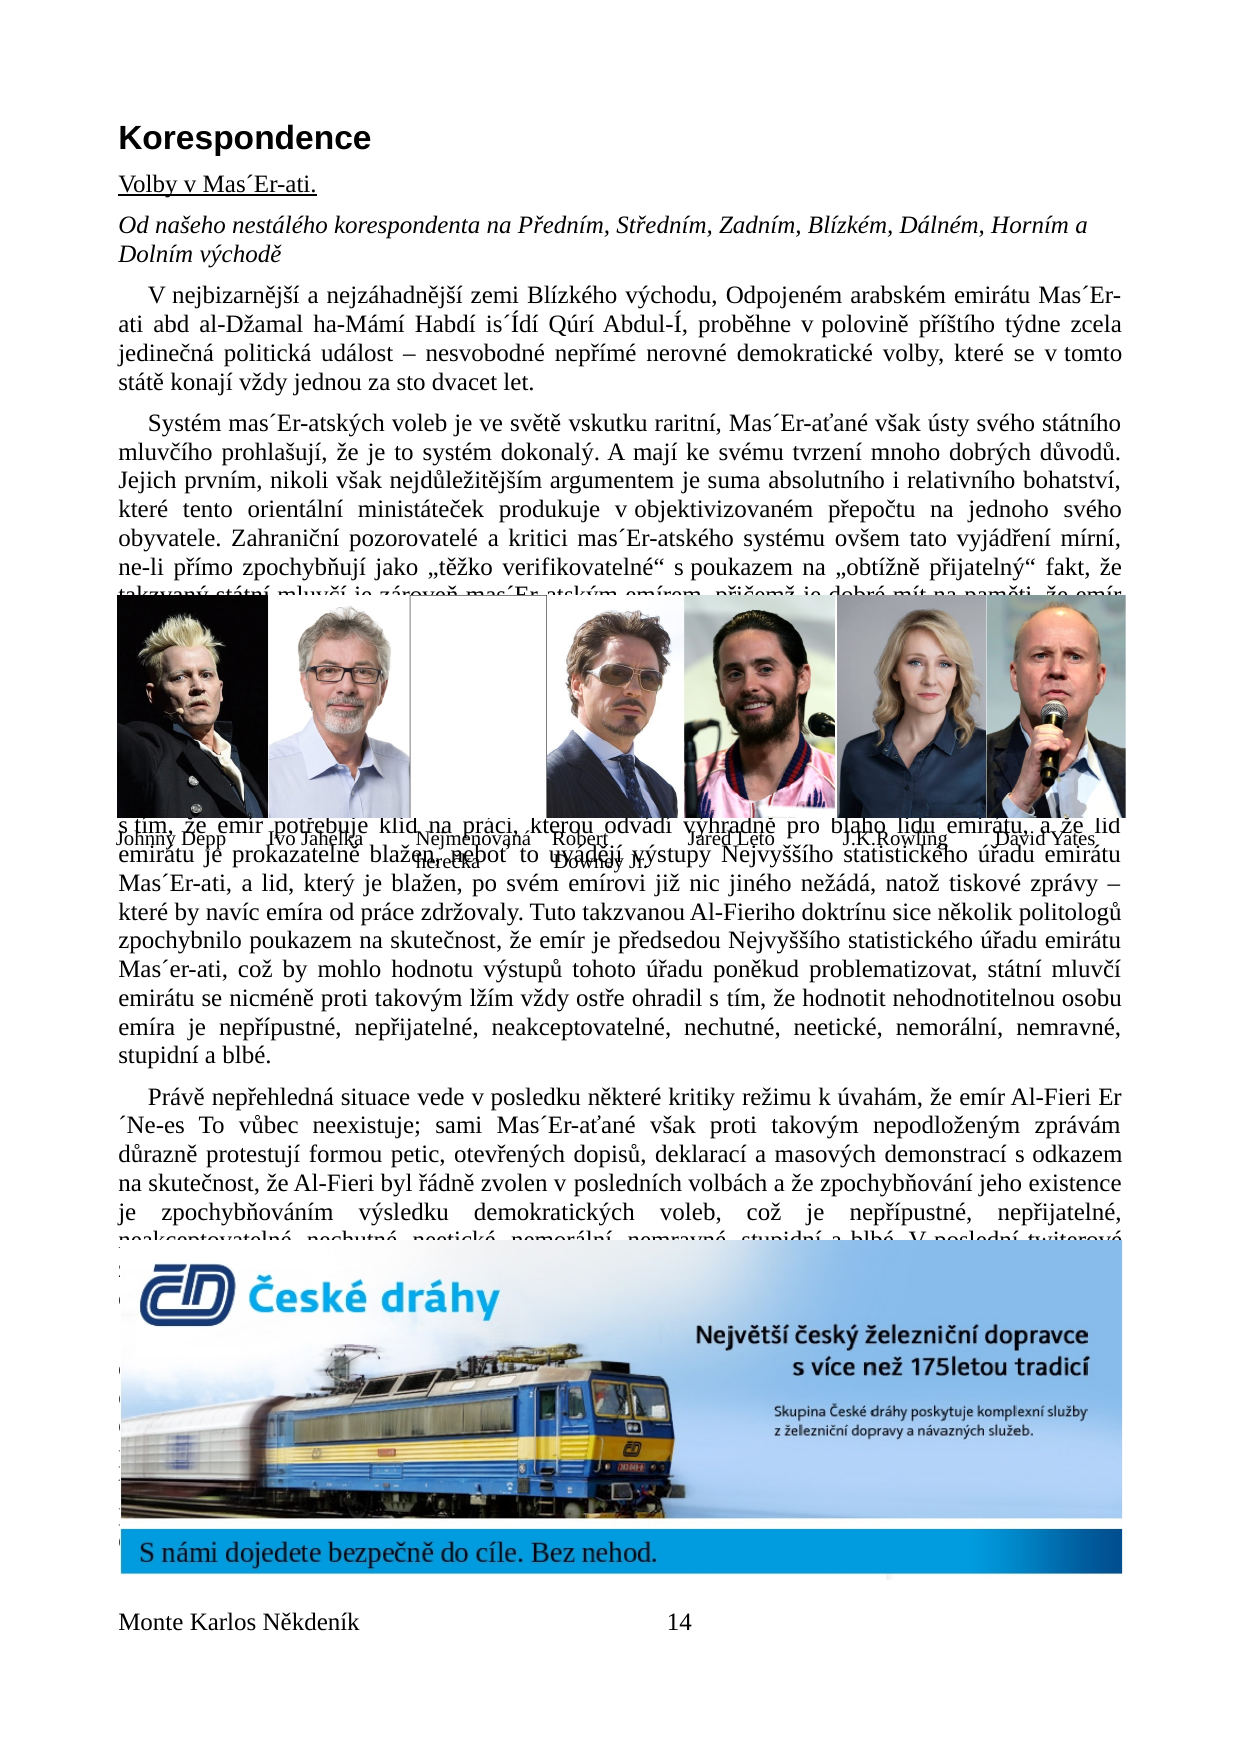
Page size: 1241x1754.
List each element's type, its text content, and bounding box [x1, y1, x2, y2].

text Volby v Mas´Er-ati. [118, 169, 1122, 198]
picture [120, 1240, 1123, 1580]
subtitle Korespondence [118, 118, 1122, 157]
text Systém mas´Er-atských voleb je ve světě vskutku raritní, Mas´Er-aťané však ústy svého státního mluvčího prohlašují, že je to systém dokonalý. A mají ke svému tvrzení mnoho dobrých důvodů. Jejich prvním, nikoli však nejdůležitějším argumentem je suma absolutního i relativního bohatství, které tento orientální ministáteček produkuje v objektivizovaném přepočtu na jednoho svého obyvatele. Zahraniční pozorovatelé a kritici mas´Er-atského systému ovšem tato vyjádření mírní, ne-li přímo zpochybňují jako „těžko verifikovatelné“ s poukazem na „obtížně přijatelný“ fakt, že takzvaný státní mluvčí je zároveň mas´Er-atským emírem, přičemž je dobré mít na paměti, že emír Al-Fieri Er´Ne-es To je v Mas´Er-ati nedotknutelný, nesesaditelný, neodpovědný, nestíhatelný, nežalovatelný, nesouditelný a neodsouditelný, nekontrolovatelný, nehodnotitelný a nekritizovatelný. Někteří pozorovatelé dodávají, že emír je podle všeho zřejmě i nesmrtelný, pro méně radikální je přinejmenším neviditelný. Obě skupiny přitom jen různě vykládají skutečnost, že emíra už sto devatenáct let nikdo na vlastní oči neviděl ani ho neslyšel: posledních deset let komunikuje se světem výhradně prostřednictvím svého twiterového účtu; předtím (od roku 1950) vydával jeho palác tiskové zprávy, zatímco celou první polovinu 20. století nekomunikoval vůbec s tím, že emír potřebuje klid na práci, kterou odvádí výhradně pro blaho lidu emirátu, a že lid emirátu je prokazatelně blažen, neboť to uvádějí výstupy Nejvyššího statistického úřadu emirátu Mas´Er-ati, a lid, který je blažen, po svém emírovi již nic jiného nežádá, natož tiskové zprávy – které by navíc emíra od práce zdržovaly. Tuto takzvanou Al-Fieriho doktrínu sice několik politologů zpochybnilo poukazem na skutečnost, že emír je předsedou Nejvyššího statistického úřadu emirátu Mas´er-ati, což by mohlo hodnotu výstupů tohoto úřadu poněkud problematizovat, státní mluvčí emirátu se nicméně proti takovým lžím vždy ostře ohradil s tím, že hodnotit nehodnotitelnou osobu emíra je nepřípustné, nepřijatelné, neakceptovatelné, nechutné, neetické, nemorální, nemravné, stupidní a blbé. [118, 408, 1122, 595]
text V nejbizarnější a nejzáhadnější zemi Blízkého východu, Odpojeném arabském emirátu Mas´Er-ati abd al-Džamal ha-Mámí Habdí is´Ídí Qúrí Abdul-Í, proběhne v polovině příštího týdne zcela jedinečná politická událost – nesvobodné nepřímé nerovné demokratické volby, které se v tomto státě konají vždy jednou za sto dvacet let. [118, 280, 1122, 395]
text Právě nepřehledná situace vede v posledku některé kritiky režimu k úvahám, že emír Al-Fieri Er´Ne-es To vůbec neexistuje; sami Mas´Er-aťané však proti takovým nepodloženým zprávám důrazně protestují formou petic, otevřených dopisů, deklarací a masových demonstrací s odkazem na skutečnost, že Al-Fieri byl řádně zvolen v posledních volbách a že zpochybňování jeho existence je zpochybňováním výsledku demokratických voleb, což je nepřípustné, nepřijatelné, neakceptovatelné, nechutné, neetické, nemorální, nemravné, stupidní a blbé. V poslední twiterové zprávě emirát ústy svého mluvčího žádá, aby každý, kdo tvrdí, že emír neexistuje, své tvrzení dokázal. [118, 1082, 1122, 1312]
text Od našeho nestálého korespondenta na Předním, Středním, Zadním, Blízkém, Dálném, Horním a Dolním východě [118, 210, 1122, 268]
picture [117, 595, 1126, 818]
text Systém mas´Er-atských voleb je ve světě vskutku raritní, Mas´Er-aťané však ústy svého státního mluvčího prohlašují, že je to systém dokonalý. A mají ke svému tvrzení mnoho dobrých důvodů. Jejich prvním, nikoli však nejdůležitějším argumentem je suma absolutního i relativního bohatství, které tento orientální ministáteček produkuje v objektivizovaném přepočtu na jednoho svého obyvatele. Zahraniční pozorovatelé a kritici mas´Er-atského systému ovšem tato vyjádření mírní, ne-li přímo zpochybňují jako „těžko verifikovatelné“ s poukazem na „obtížně přijatelný“ fakt, že takzvaný státní mluvčí je zároveň mas´Er-atským emírem, přičemž je dobré mít na paměti, že emír Al-Fieri Er´Ne-es To je v Mas´Er-ati nedotknutelný, nesesaditelný, neodpovědný, nestíhatelný, nežalovatelný, nesouditelný a neodsouditelný, nekontrolovatelný, nehodnotitelný a nekritizovatelný. Někteří pozorovatelé dodávají, že emír je podle všeho zřejmě i nesmrtelný, pro méně radikální je přinejmenším neviditelný. Obě skupiny přitom jen různě vykládají skutečnost, že emíra už sto devatenáct let nikdo na vlastní oči neviděl ani ho neslyšel: posledních deset let komunikuje se světem výhradně prostřednictvím svého twiterového účtu; předtím (od roku 1950) vydával jeho palác tiskové zprávy, zatímco celou první polovinu 20. století nekomunikoval vůbec s tím, že emír potřebuje klid na práci, kterou odvádí výhradně pro blaho lidu emirátu, a že lid emirátu je prokazatelně blažen, neboť to uvádějí výstupy Nejvyššího statistického úřadu emirátu Mas´Er-ati, a lid, který je blažen, po svém emírovi již nic jiného nežádá, natož tiskové zprávy – které by navíc emíra od práce zdržovaly. Tuto takzvanou Al-Fieriho doktrínu sice několik politologů zpochybnilo poukazem na skutečnost, že emír je předsedou Nejvyššího statistického úřadu emirátu Mas´er-ati, což by mohlo hodnotu výstupů tohoto úřadu poněkud problematizovat, státní mluvčí emirátu se nicméně proti takovým lžím vždy ostře ohradil s tím, že hodnotit nehodnotitelnou osobu emíra je nepřípustné, nepřijatelné, neakceptovatelné, nechutné, neetické, nemorální, nemravné, stupidní a blbé. [118, 818, 1122, 1069]
